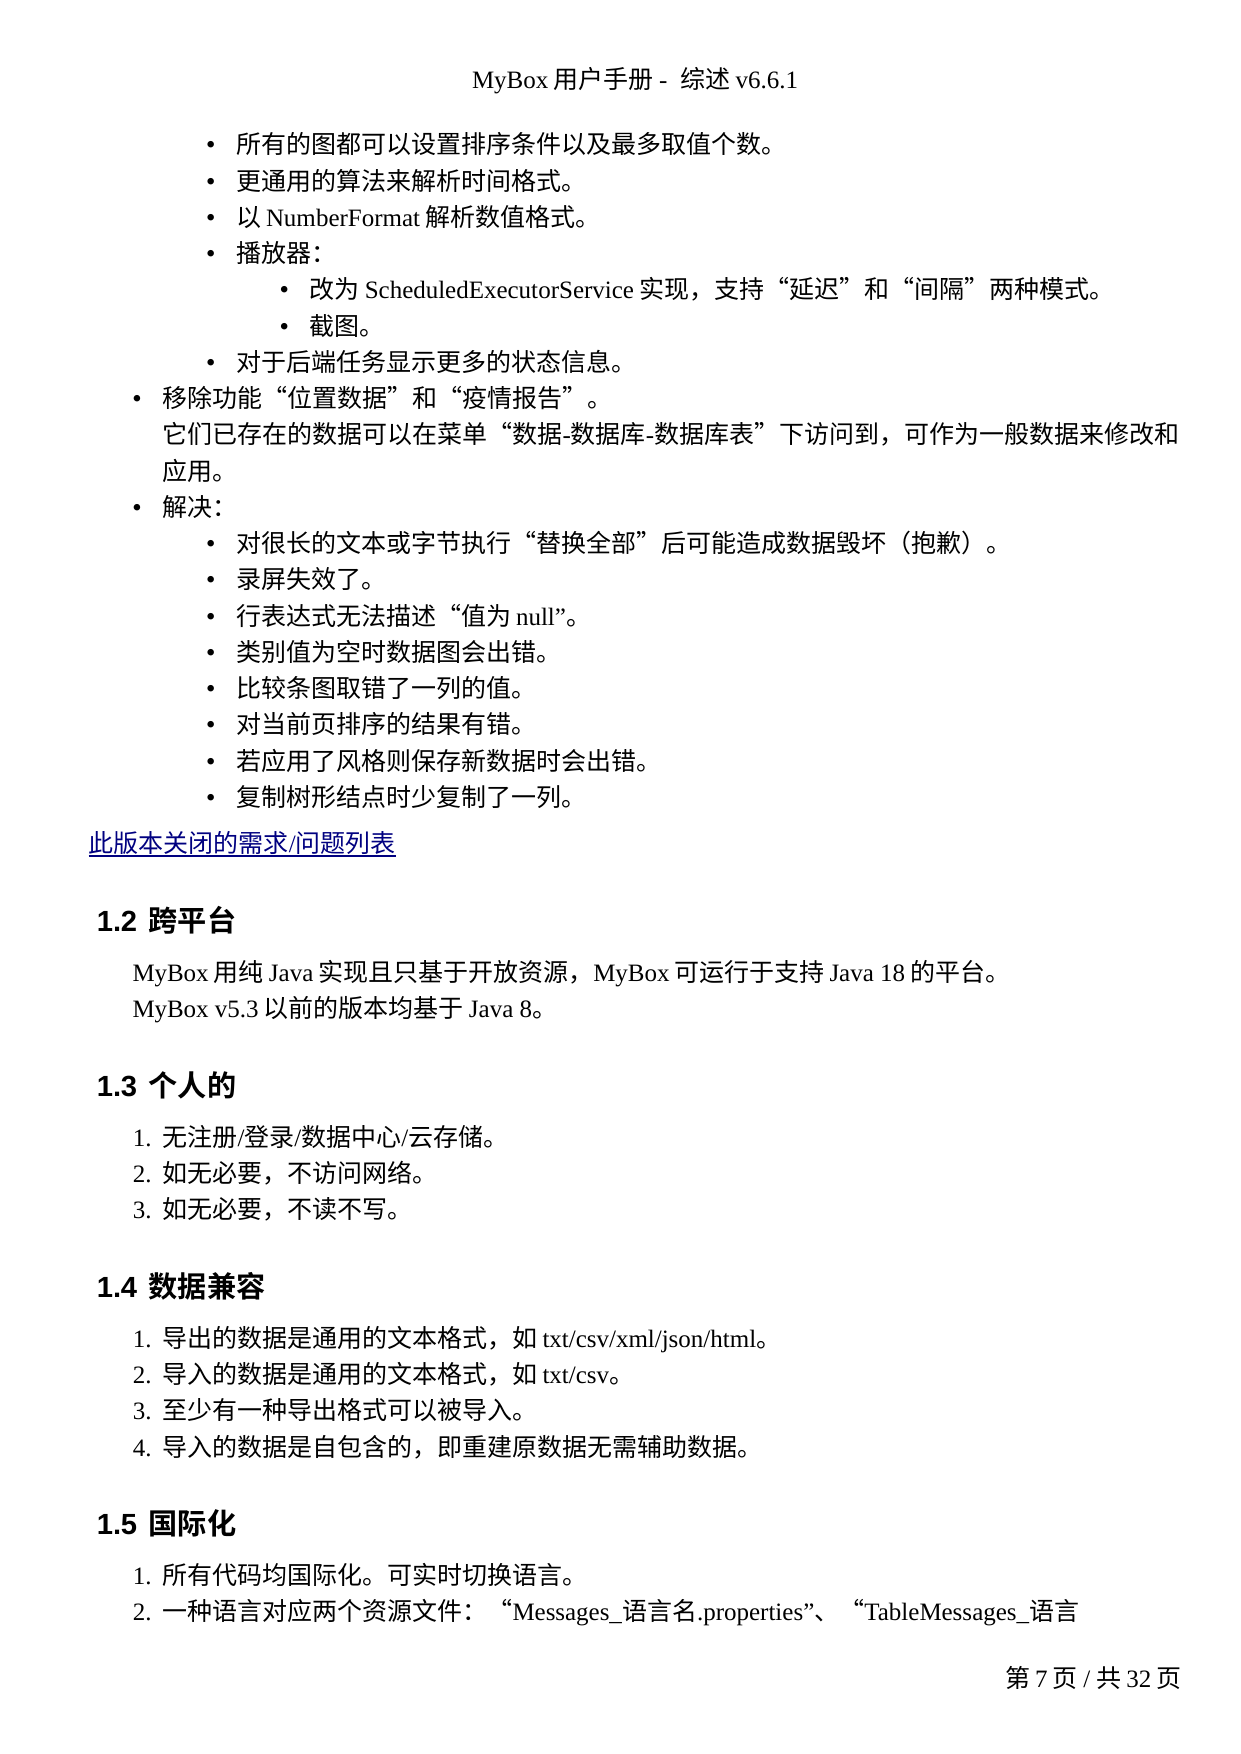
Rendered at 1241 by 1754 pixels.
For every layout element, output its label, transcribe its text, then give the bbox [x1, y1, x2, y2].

list 如无必要，不读不写。 [133, 1190, 1181, 1226]
text MyBox用纯Java实现且只基于开放资源，MyBox可运行于支持Java 18的平台。 MyBox v5.3以前的版本均基于Java 8。 [88, 952, 1181, 1025]
list 对于后端任务显示更多的状态信息。 [206, 342, 1181, 378]
list 导出的数据是通用的文本格式，如txt/csv/xml/json/html。 [133, 1318, 1181, 1354]
list 至少有一种导出格式可以被导入。 [133, 1391, 1181, 1427]
list 导入的数据是通用的文本格式，如txt/csv。 [133, 1354, 1181, 1391]
subtitle 国际化 [88, 1501, 1181, 1543]
subtitle 跨平台 [88, 898, 1181, 940]
list 比较条图取错了一列的值。 [206, 668, 1181, 705]
list 无注册/登录/数据中心/云存储。 [133, 1117, 1181, 1153]
list 行表达式无法描述“值为null”。 [206, 596, 1181, 632]
list 解决： [133, 487, 1181, 523]
list 播放器： [206, 233, 1181, 270]
text 此版本关闭的需求/问题列表 [88, 826, 1181, 860]
list 对很长的文本或字节执行“替换全部”后可能造成数据毁坏（抱歉）。 [206, 523, 1181, 560]
list 所有的图都可以设置排序条件以及最多取值个数。 [206, 125, 1181, 161]
list 若应用了风格则保存新数据时会出错。 [206, 741, 1181, 777]
list 复制树形结点时少复制了一列。 [206, 777, 1181, 813]
list 以NumberFormat解析数值格式。 [206, 197, 1181, 233]
list 录屏失效了。 [206, 560, 1181, 596]
list 移除功能“位置数据”和“疫情报告”。 它们已存在的数据可以在菜单“数据-数据库-数据库表”下访问到，可作为一般数据来修改和应用。 [133, 378, 1181, 487]
subtitle 个人的 [88, 1062, 1181, 1105]
subtitle 数据兼容 [88, 1263, 1181, 1306]
list 导入的数据是自包含的，即重建原数据无需辅助数据。 [133, 1427, 1181, 1463]
list 截图。 [280, 306, 1181, 342]
list 所有代码均国际化。可实时切换语言。 [133, 1556, 1181, 1592]
list 对当前页排序的结果有错。 [206, 705, 1181, 741]
list 类别值为空时数据图会出错。 [206, 632, 1181, 668]
list 一种语言对应两个资源文件：“Messages_语言名.properties”、“TableMessages_语言 [133, 1592, 1181, 1628]
list 更通用的算法来解析时间格式。 [206, 161, 1181, 197]
list 如无必要，不访问网络。 [133, 1153, 1181, 1190]
list 改为ScheduledExecutorService实现，支持“延迟”和“间隔”两种模式。 [280, 270, 1181, 306]
